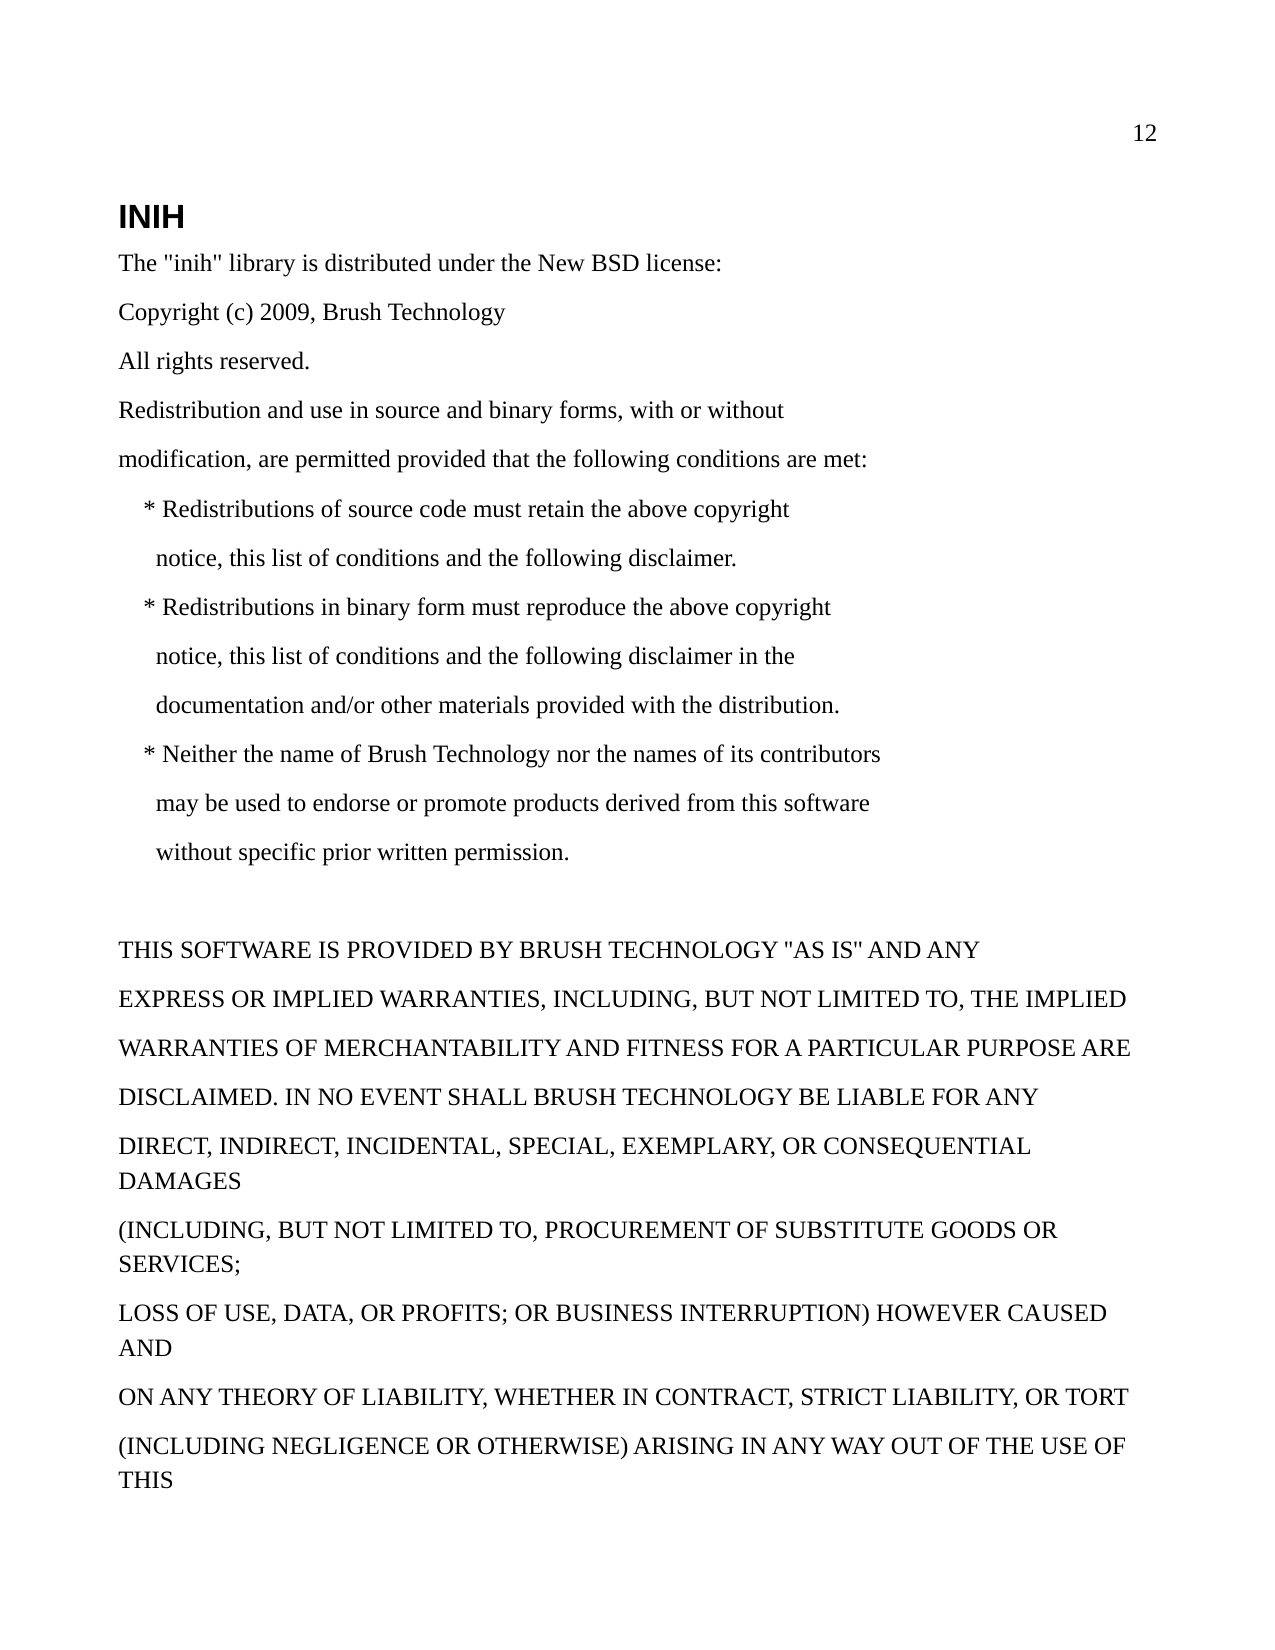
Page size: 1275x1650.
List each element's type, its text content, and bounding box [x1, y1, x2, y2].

text (INCLUDING, BUT NOT LIMITED TO, PROCUREMENT OF SUBSTITUTE GOODS OR SERVICES; [118, 1215, 1157, 1278]
text Copyright (c) 2009, Brush Technology [118, 297, 1157, 326]
text THIS SOFTWARE IS PROVIDED BY BRUSH TECHNOLOGY ''AS IS'' AND ANY [118, 935, 1157, 964]
text * Redistributions in binary form must reproduce the above copyright [118, 592, 1157, 621]
text DISCLAIMED. IN NO EVENT SHALL BRUSH TECHNOLOGY BE LIABLE FOR ANY [118, 1082, 1157, 1111]
text may be used to endorse or promote products derived from this software [118, 788, 1157, 817]
text LOSS OF USE, DATA, OR PROFITS; OR BUSINESS INTERRUPTION) HOWEVER CAUSED AND [118, 1298, 1157, 1362]
text notice, this list of conditions and the following disclaimer. [118, 543, 1157, 571]
text DIRECT, INDIRECT, INCIDENTAL, SPECIAL, EXEMPLARY, OR CONSEQUENTIAL DAMAGES [118, 1131, 1157, 1195]
text EXPRESS OR IMPLIED WARRANTIES, INCLUDING, BUT NOT LIMITED TO, THE IMPLIED [118, 984, 1157, 1013]
text documentation and/or other materials provided with the distribution. [118, 690, 1157, 719]
text All rights reserved. [118, 346, 1157, 375]
text * Neither the name of Brush Technology nor the names of its contributors [118, 739, 1157, 768]
text WARRANTIES OF MERCHANTABILITY AND FITNESS FOR A PARTICULAR PURPOSE ARE [118, 1033, 1157, 1062]
text (INCLUDING NEGLIGENCE OR OTHERWISE) ARISING IN ANY WAY OUT OF THE USE OF THIS [118, 1431, 1157, 1494]
text ON ANY THEORY OF LIABILITY, WHETHER IN CONTRACT, STRICT LIABILITY, OR TORT [118, 1382, 1157, 1411]
subtitle INIH [118, 197, 1157, 236]
text * Redistributions of source code must retain the above copyright [118, 494, 1157, 522]
text modification, are permitted provided that the following conditions are met: [118, 444, 1157, 473]
text notice, this list of conditions and the following disclaimer in the [118, 641, 1157, 669]
text without specific prior written permission. [118, 837, 1157, 866]
text Redistribution and use in source and binary forms, with or without [118, 396, 1157, 424]
text The "inih" library is distributed under the New BSD license: [118, 248, 1157, 277]
